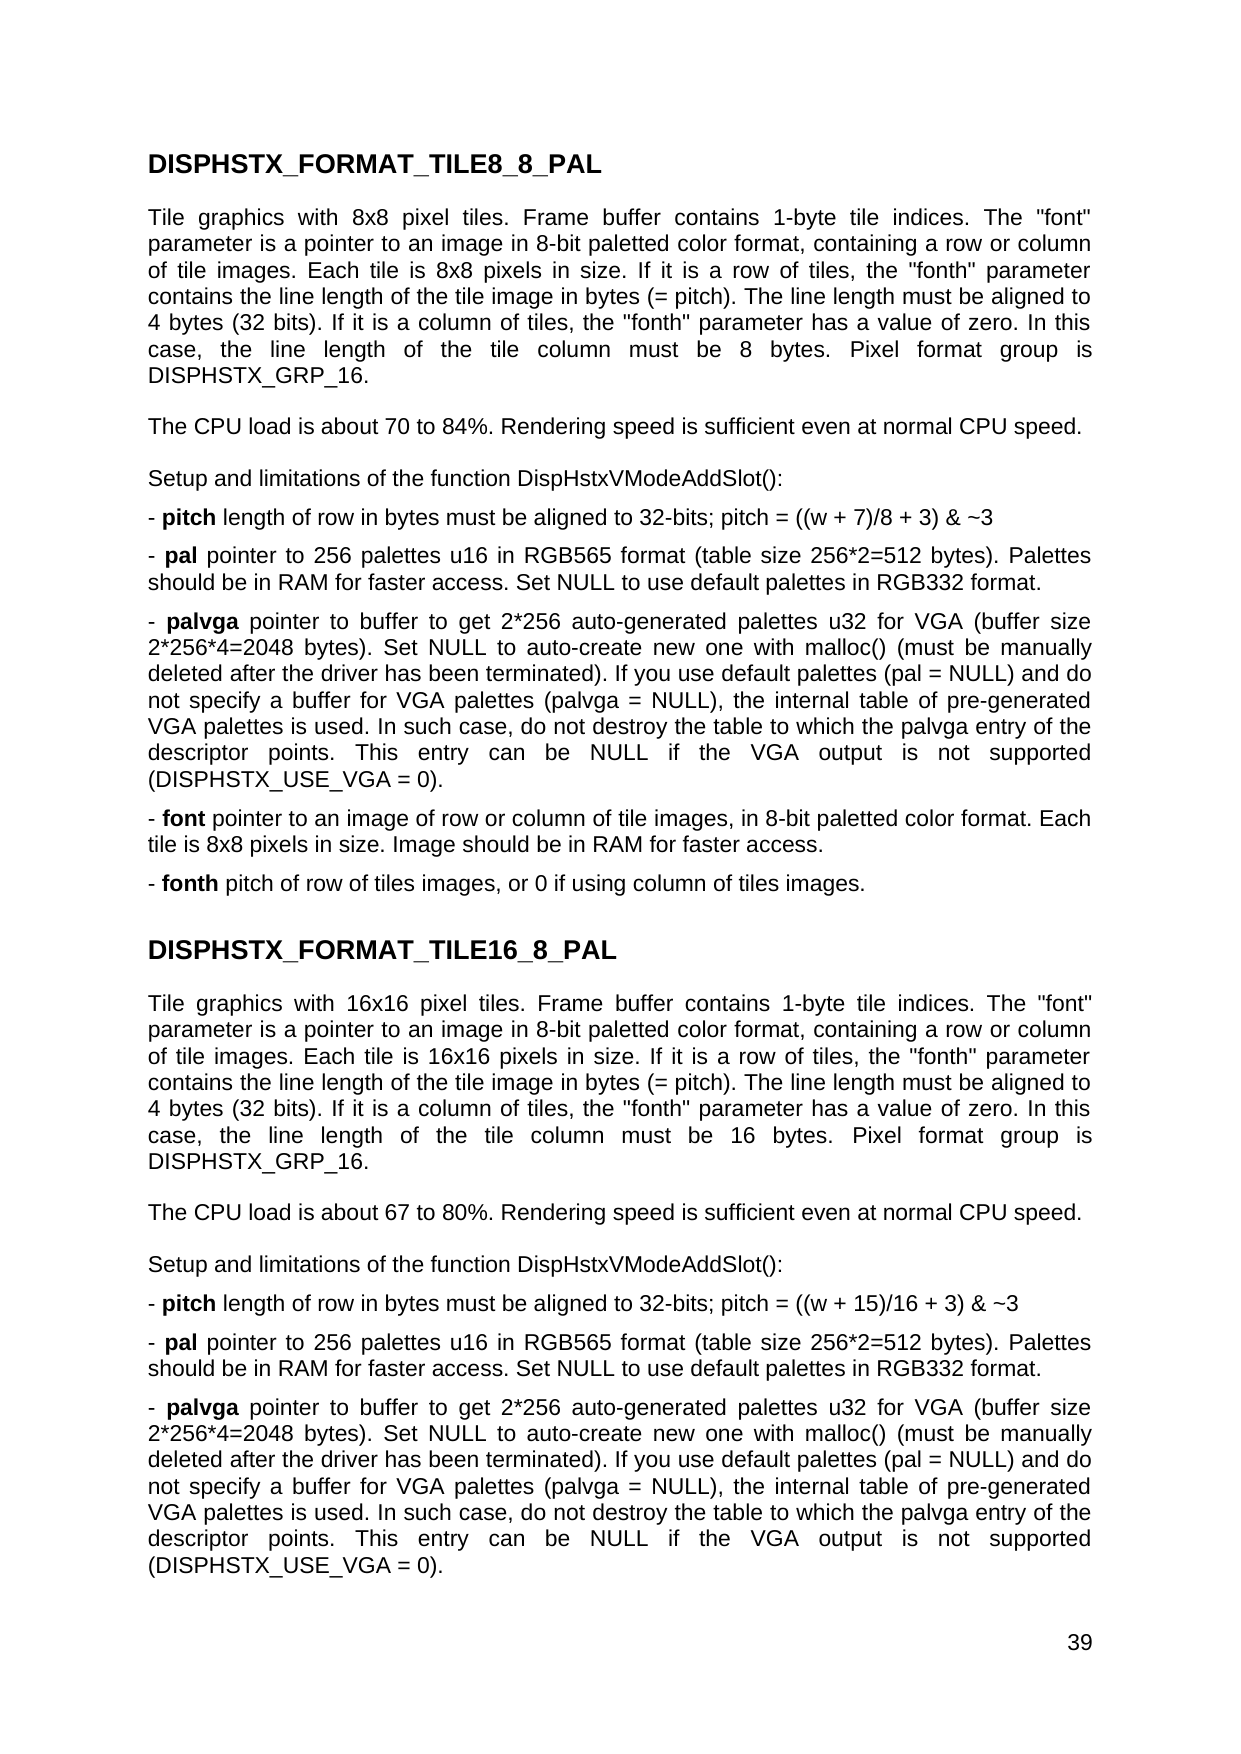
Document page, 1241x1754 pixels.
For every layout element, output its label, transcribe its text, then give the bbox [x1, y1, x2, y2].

text Setup and limitations of the function DispHstxVModeAddSlot(): [148, 465, 1093, 491]
text - palvga pointer to buffer to get 2*256 auto-generated palettes u32 for VGA (buffer size 2*256*4=2048 bytes). Set NULL to auto-create new one with malloc() (must be manually deleted after the driver has been terminated). If you use default palettes (pal = NULL) and do not specify a buffer for VGA palettes (palvga = NULL), the internal table of pre-generated VGA palettes is used. In such case, do not destroy the table to which the palvga entry of the descriptor points. This entry can be NULL if the VGA output is not supported (DISPHSTX_USE_VGA = 0). [148, 608, 1093, 792]
text The CPU load is about 67 to 80%. Rendering speed is sufficient even at normal CPU speed. [148, 1199, 1093, 1226]
text Tile graphics with 16x16 pixel tiles. Frame buffer contains 1-byte tile indices. The "font" parameter is a pointer to an image in 8-bit paletted color format, containing a row or column of tile images. Each tile is 16x16 pixels in size. If it is a row of tiles, the "fonth" parameter contains the line length of the tile image in bytes (= pitch). The line length must be aligned to 4 bytes (32 bits). If it is a column of tiles, the "fonth" parameter has a value of zero. In this case, the line length of the tile column must be 16 bytes. Pixel format group is DISPHSTX_GRP_16. [148, 990, 1093, 1174]
text - pitch length of row in bytes must be aligned to 32-bits; pitch = ((w + 7)/8 + 3) & ~3 [148, 503, 1093, 530]
text - palvga pointer to buffer to get 2*256 auto-generated palettes u32 for VGA (buffer size 2*256*4=2048 bytes). Set NULL to auto-create new one with malloc() (must be manually deleted after the driver has been terminated). If you use default palettes (pal = NULL) and do not specify a buffer for VGA palettes (palvga = NULL), the internal table of pre-generated VGA palettes is used. In such case, do not destroy the table to which the palvga entry of the descriptor points. This entry can be NULL if the VGA output is not supported (DISPHSTX_USE_VGA = 0). [148, 1394, 1093, 1578]
subtitle DISPHSTX_FORMAT_TILE16_8_PAL [148, 934, 1093, 965]
text - fonth pitch of row of tiles images, or 0 if using column of tiles images. [148, 870, 1093, 896]
subtitle DISPHSTX_FORMAT_TILE8_8_PAL [148, 148, 1093, 179]
text The CPU load is about 70 to 84%. Rendering speed is sufficient even at normal CPU speed. [148, 413, 1093, 440]
text - pitch length of row in bytes must be aligned to 32-bits; pitch = ((w + 15)/16 + 3) & ~3 [148, 1289, 1093, 1316]
text - pal pointer to 256 palettes u16 in RGB565 format (table size 256*2=512 bytes). Palettes should be in RAM for faster access. Set NULL to use default palettes in RGB332 format. [148, 542, 1093, 595]
text - pal pointer to 256 palettes u16 in RGB565 format (table size 256*2=512 bytes). Palettes should be in RAM for faster access. Set NULL to use default palettes in RGB332 format. [148, 1328, 1093, 1381]
text Setup and limitations of the function DispHstxVModeAddSlot(): [148, 1251, 1093, 1277]
text Tile graphics with 8x8 pixel tiles. Frame buffer contains 1-byte tile indices. The "font" parameter is a pointer to an image in 8-bit paletted color format, containing a row or column of tile images. Each tile is 8x8 pixels in size. If it is a row of tiles, the "fonth" parameter contains the line length of the tile image in bytes (= pitch). The line length must be aligned to 4 bytes (32 bits). If it is a column of tiles, the "fonth" parameter has a value of zero. In this case, the line length of the tile column must be 8 bytes. Pixel format group is DISPHSTX_GRP_16. [148, 204, 1093, 388]
text - font pointer to an image of row or column of tile images, in 8-bit paletted color format. Each tile is 8x8 pixels in size. Image should be in RAM for faster access. [148, 804, 1093, 857]
